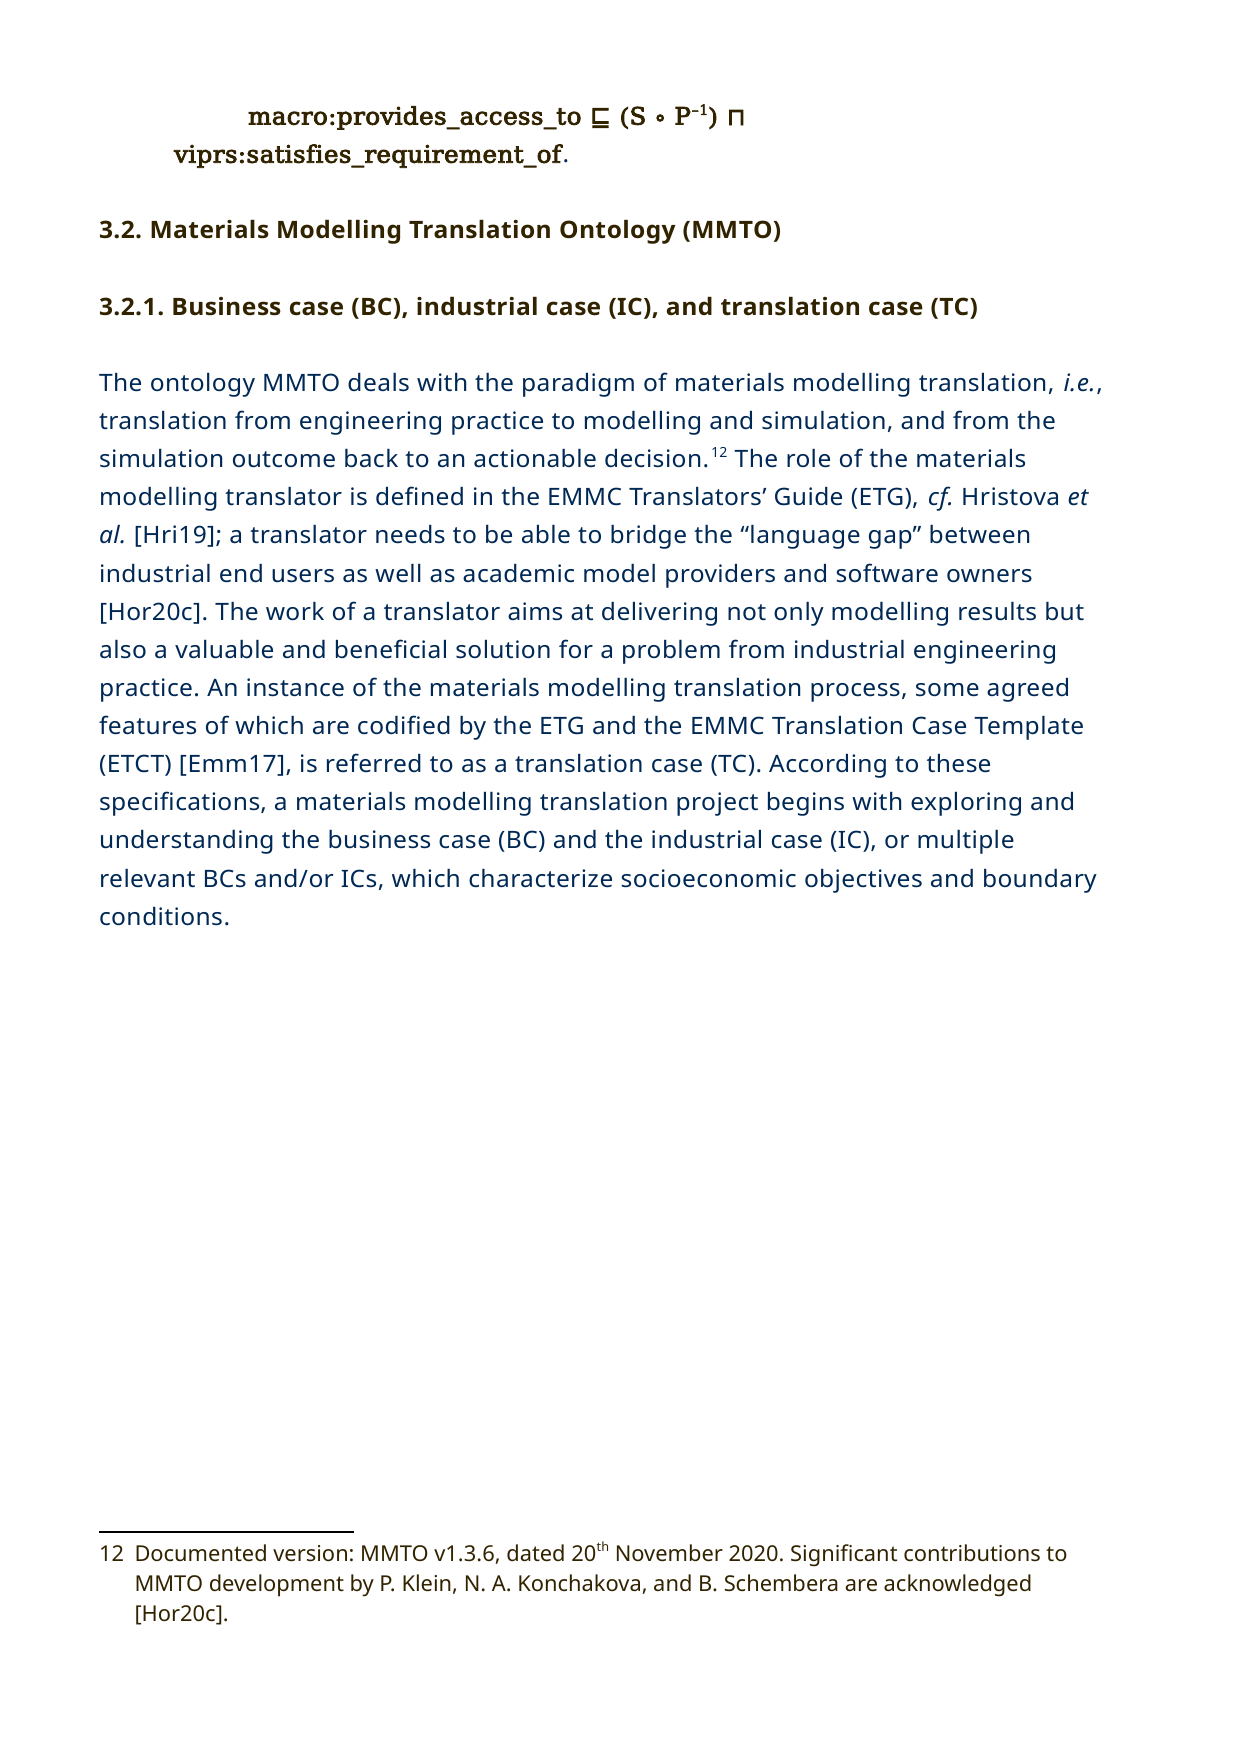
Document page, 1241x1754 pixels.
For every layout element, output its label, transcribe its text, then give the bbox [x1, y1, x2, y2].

text The ontology MMTO deals with the paradigm of materials modelling translation, i.e., translation from engineering practice to modelling and simulation, and from the simulation outcome back to an actionable decision. The role of the materials modelling translator is defined in the EMMC Translators’ Guide (ETG), cf. Hristova et al. [Hri19]; a translator needs to be able to bridge the “language gap” between industrial end users as well as academic model providers and software owners [Hor20c]. The work of a translator aims at delivering not only modelling results but also a valuable and beneficial solution for a problem from industrial engineering practice. An instance of the materials modelling translation process, some agreed features of which are codified by the ETG and the EMMC Translation Case Template (ETCT) [Emm17], is referred to as a translation case (TC). According to these specifications, a materials modelling translation project begins with exploring and understanding the business case (BC) and the industrial case (IC), or multiple relevant BCs and/or ICs, which characterize socioeconomic objectives and boundary conditions. [99, 366, 1114, 932]
text 3.2.1. Business case (BC), industrial case (IC), and translation case (TC) [99, 289, 1114, 322]
text 3.2. Materials Modelling Translation Ontology (MMTO) [99, 213, 1114, 246]
text Documented version: MMTO v1.3.6, dated 20th November 2020. Significant contributions to MMTO development by P. Klein, N. A. Konchakova, and B. Schembera are acknowledged [Hor20c]. [99, 1538, 1114, 1627]
list macro:provides_access_to ⊑ (S ◦ P–1) ⊓ viprs:satisfies_requirement_of. [136, 99, 1114, 170]
